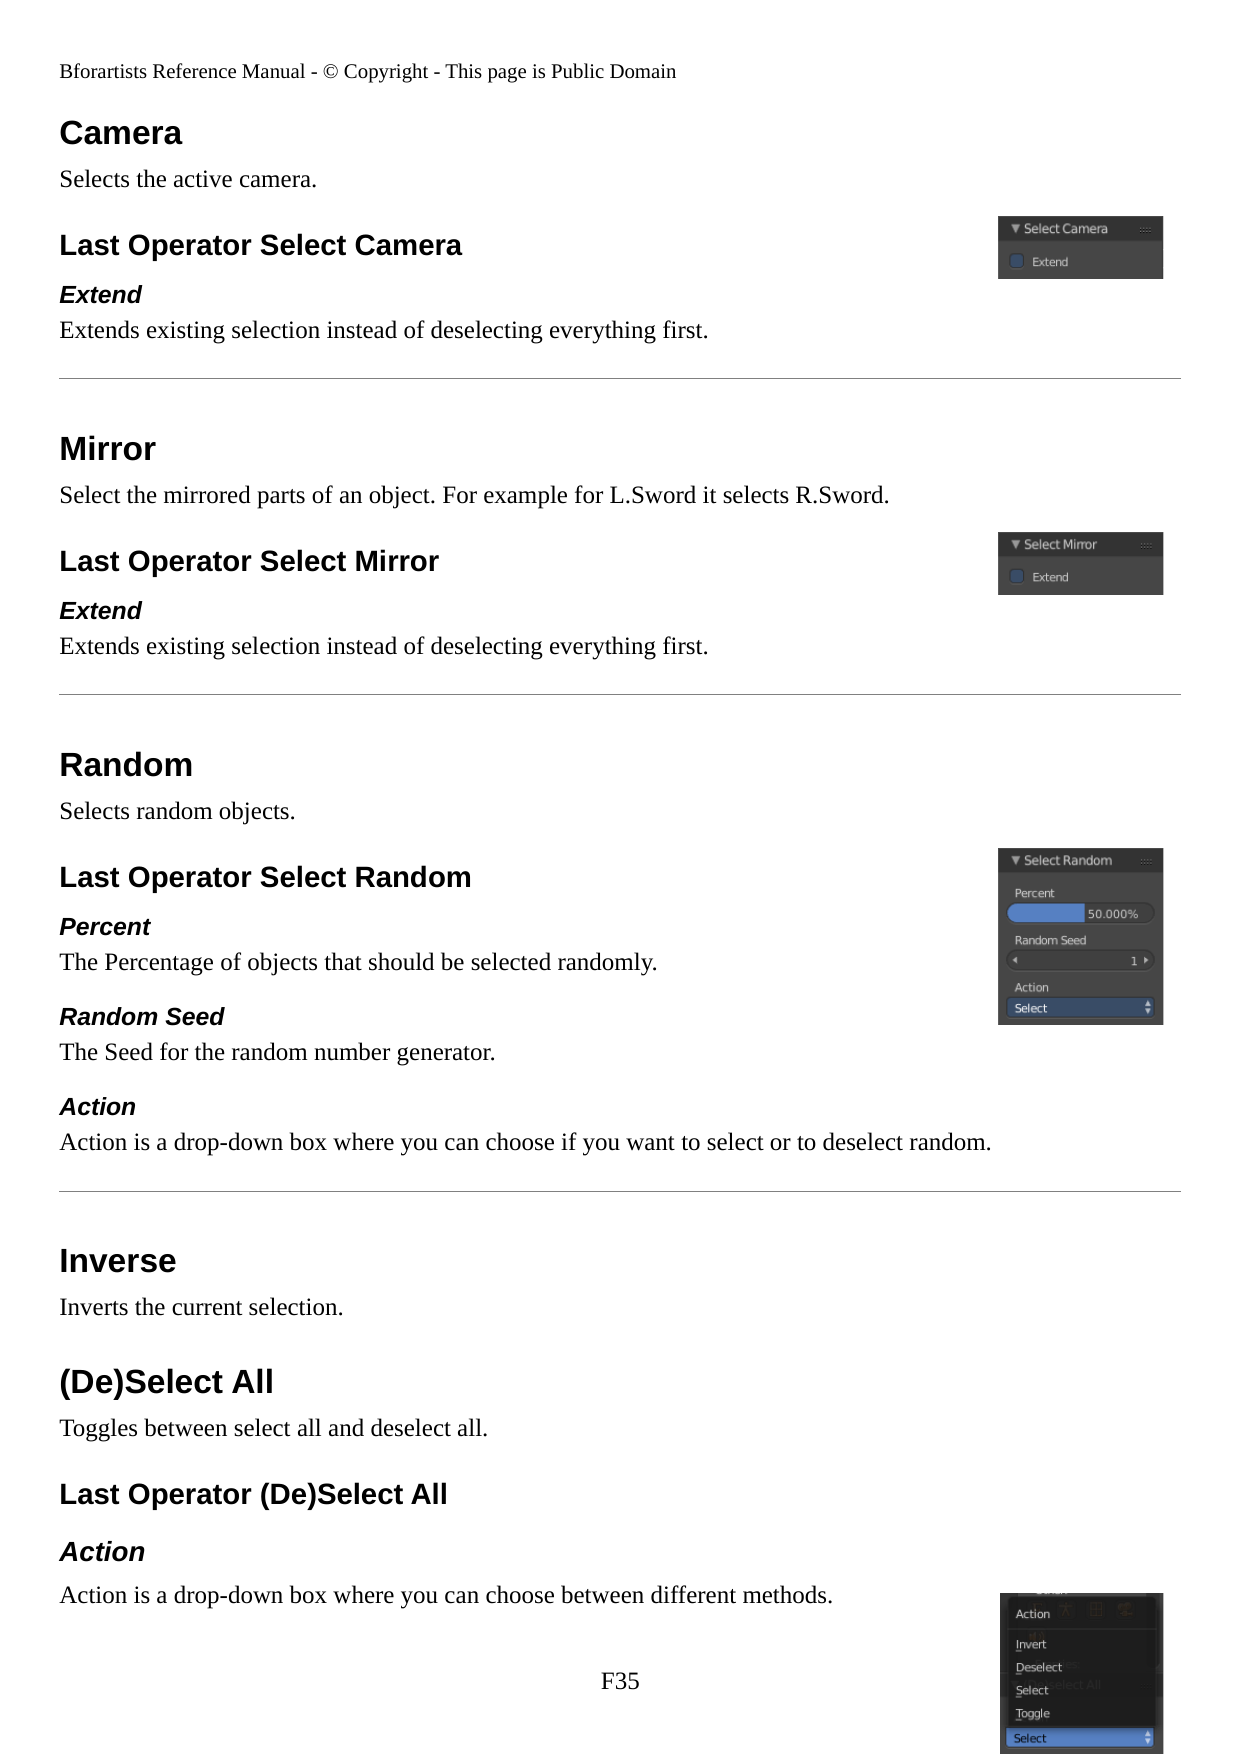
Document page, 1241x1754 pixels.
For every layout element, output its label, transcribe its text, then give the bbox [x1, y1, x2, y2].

text The Percentage of objects that should be selected randomly. [59, 947, 998, 976]
subtitle [1164, 227, 1181, 261]
picture [998, 848, 1164, 1025]
subtitle Last Operator Select Mirror [59, 543, 998, 577]
text Select the mirrored parts of an object. For example for L.Sword it selects R.Sword. [59, 480, 1181, 509]
text Extends existing selection instead of deselecting everything first. [59, 631, 1181, 659]
subtitle Percent [59, 912, 998, 941]
text The Seed for the random number generator. [59, 1037, 1181, 1066]
text Selects random objects. [59, 796, 1181, 825]
subtitle [1164, 912, 1181, 941]
picture [1000, 1593, 1164, 1754]
subtitle Action [59, 1092, 1181, 1121]
text Action is a drop-down box where you can choose between different methods. [59, 1580, 1181, 1609]
text Toggles between select all and deselect all. [59, 1413, 1181, 1442]
picture [998, 532, 1164, 595]
subtitle Last Operator Select Camera [59, 227, 998, 261]
subtitle Random [59, 745, 1181, 783]
subtitle Extend [59, 596, 1181, 624]
subtitle Inverse [59, 1241, 1181, 1280]
subtitle [1164, 543, 1181, 577]
subtitle (De)Select All [59, 1362, 1181, 1401]
text Inverts the current selection. [59, 1292, 1181, 1321]
picture [998, 216, 1164, 279]
text Selects the active camera. [59, 164, 1181, 192]
subtitle Extend [59, 280, 1181, 308]
text Extends existing selection instead of deselecting everything first. [59, 315, 1181, 343]
subtitle Mirror [59, 429, 1181, 467]
subtitle Camera [59, 113, 1181, 151]
subtitle [1164, 860, 1181, 893]
subtitle Last Operator (De)Select All [59, 1477, 1181, 1511]
text Action is a drop-down box where you can choose if you want to select or to deselect random. [59, 1127, 1181, 1156]
subtitle Last Operator Select Random [59, 860, 998, 893]
subtitle Action [59, 1536, 1181, 1568]
subtitle Random Seed [59, 1002, 1181, 1031]
